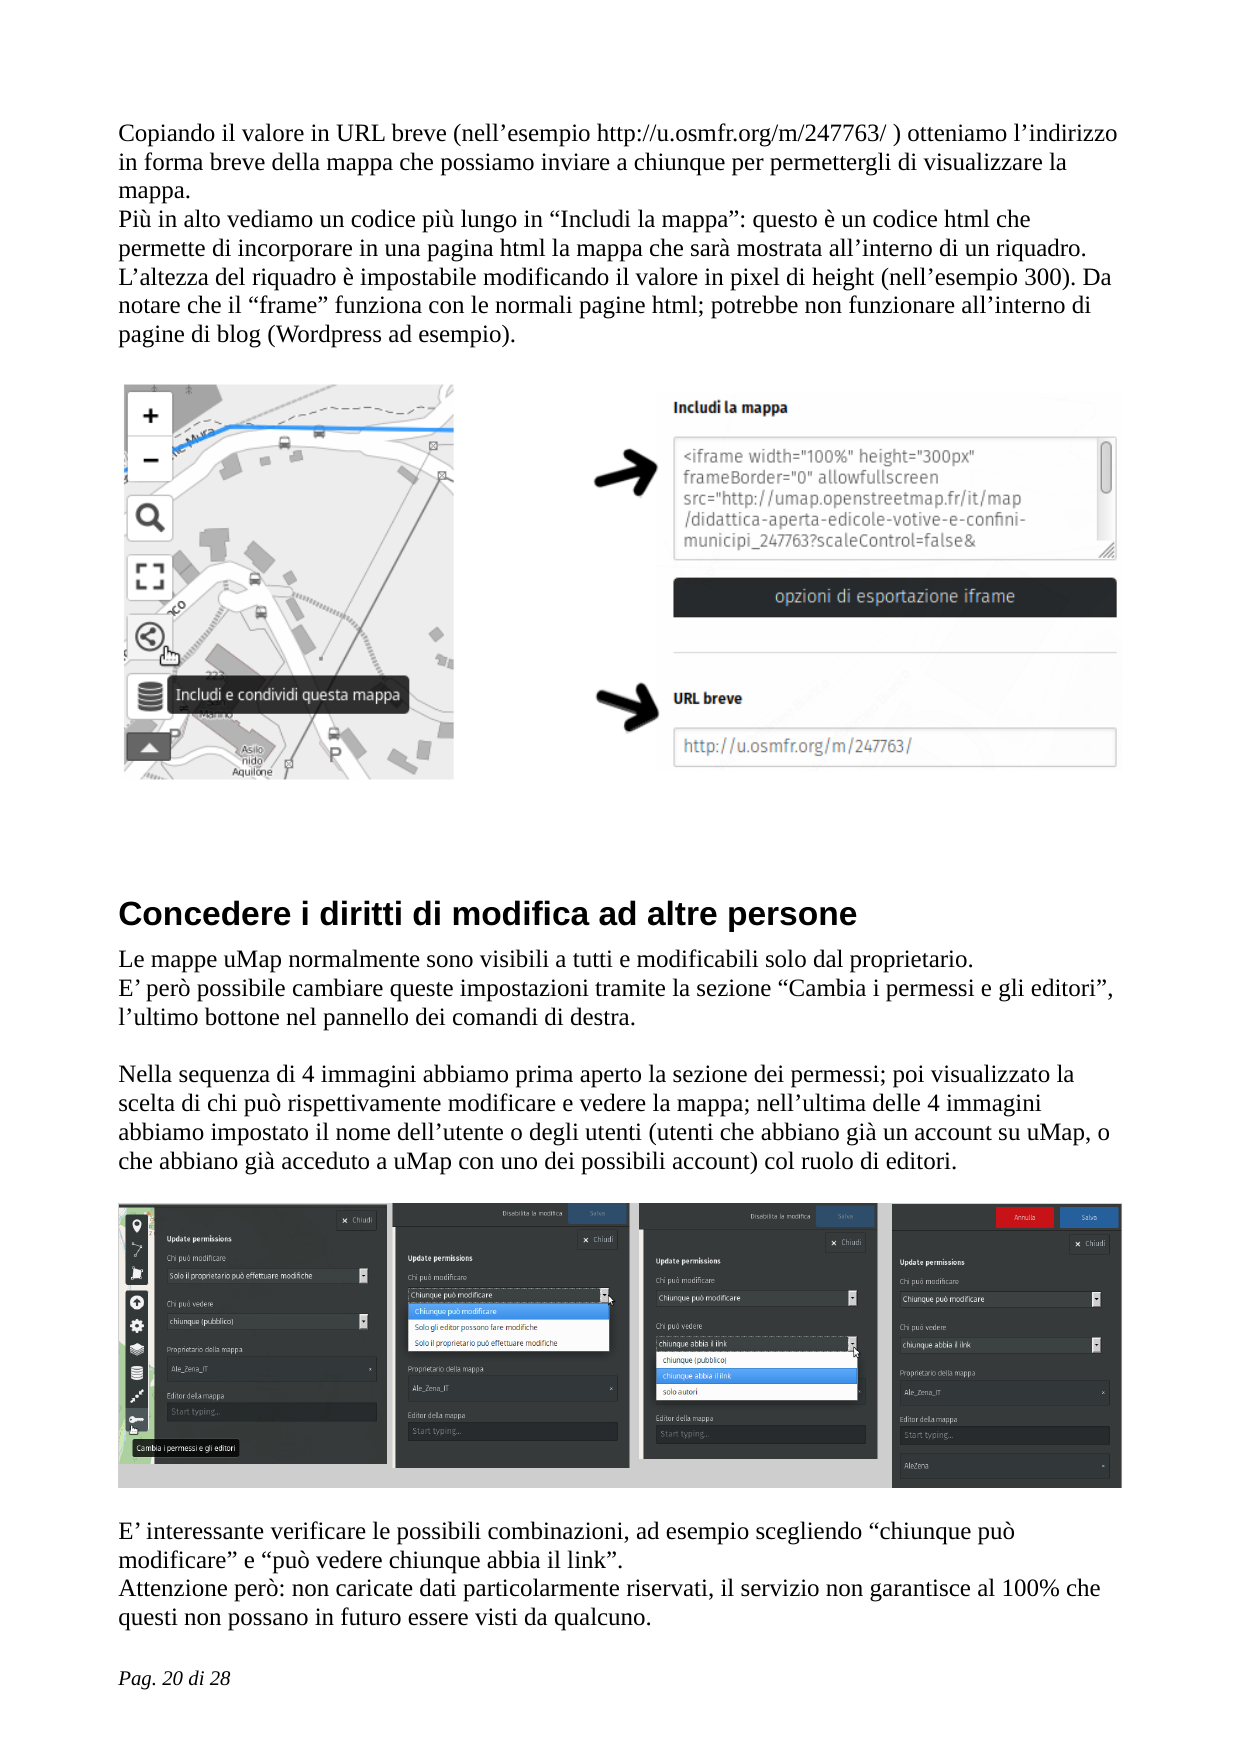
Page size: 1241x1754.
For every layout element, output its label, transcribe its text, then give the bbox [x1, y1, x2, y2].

subtitle Concedere i diritti di modifica ad altre persone [118, 893, 1122, 932]
text E’ però possibile cambiare queste impostazioni tramite la sezione “Cambia i permessi e gli editori”, l’ultimo bottone nel pannello dei comandi di destra. [118, 973, 1122, 1031]
text Copiando il valore in URL breve (nell’esempio http://u.osmfr.org/m/247763/ ) otteniamo l’indirizzo in forma breve della mappa che possiamo inviare a chiunque per permettergli di visualizzare la mappa. [118, 118, 1122, 204]
picture [118, 376, 1123, 787]
picture [118, 1203, 1123, 1488]
text Più in alto vediamo un codice più lungo in “Includi la mappa”: questo è un codice html che permette di incorporare in una pagina html la mappa che sarà mostrata all’interno di un riquadro. L’altezza del riquadro è impostabile modificando il valore in pixel di height (nell’esempio 300). Da notare che il “frame” funziona con le normali pagine html; potrebbe non funzionare all’interno di pagine di blog (Wordpress ad esempio). [118, 204, 1122, 348]
text Le mappe uMap normalmente sono visibili a tutti e modificabili solo dal proprietario. [118, 944, 1122, 973]
text E’ interessante verificare le possibili combinazioni, ad esempio scegliendo “chiunque può modificare” e “può vedere chiunque abbia il link”. [118, 1516, 1122, 1573]
text Attenzione però: non caricate dati particolarmente riservati, il servizio non garantisce al 100% che questi non possano in futuro essere visti da qualcuno. [118, 1573, 1122, 1631]
text Nella sequenza di 4 immagini abbiamo prima aperto la sezione dei permessi; poi visualizzato la scelta di chi può rispettivamente modificare e vedere la mappa; nell’ultima delle 4 immagini abbiamo impostato il nome dell’utente o degli utenti (utenti che abbiano già un account su uMap, o che abbiano già acceduto a uMap con uno dei possibili account) col ruolo di editori. [118, 1059, 1122, 1174]
